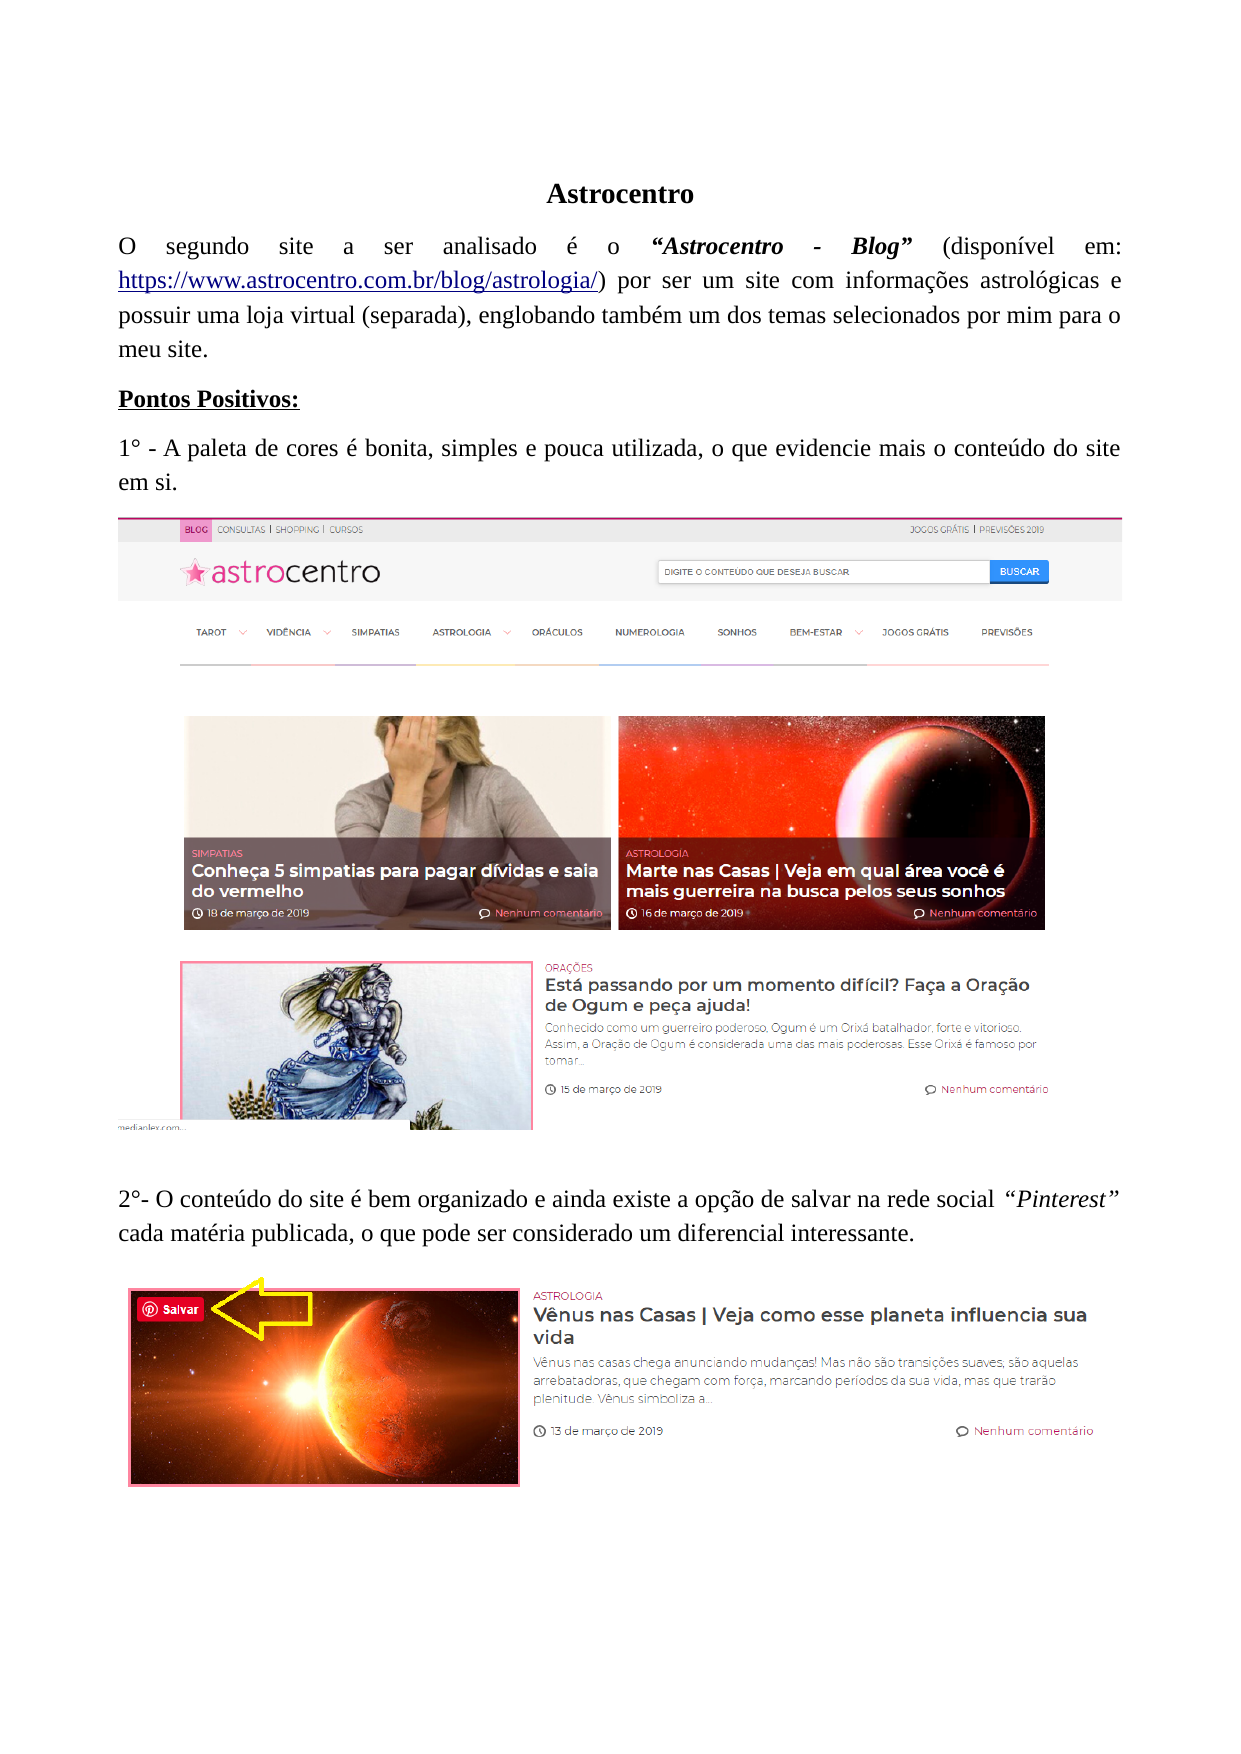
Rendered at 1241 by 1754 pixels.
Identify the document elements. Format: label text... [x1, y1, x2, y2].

text 1° - A paleta de cores é bonita, simples e pouca utilizada, o que evidencie mais o conteúdo do site em si. [118, 433, 1122, 496]
picture [118, 1267, 1123, 1511]
text Astrocentro [118, 176, 1122, 210]
text Pontos Positivos: [118, 384, 1122, 412]
text O segundo site a ser analisado é o “Astrocentro - Blog” (disponível em: https://www.astrocentro.com.br/blog/astrologia/) por ser um site com informações astrológicas e possuir uma loja virtual (separada), englobando também um dos temas selecionados por mim para o meu site. [118, 231, 1122, 363]
picture [118, 516, 1123, 1130]
text 2°- O conteúdo do site é bem organizado e ainda existe a opção de salvar na rede social “Pinterest” cada matéria publicada, o que pode ser considerado um diferencial interessante. [118, 1184, 1122, 1247]
